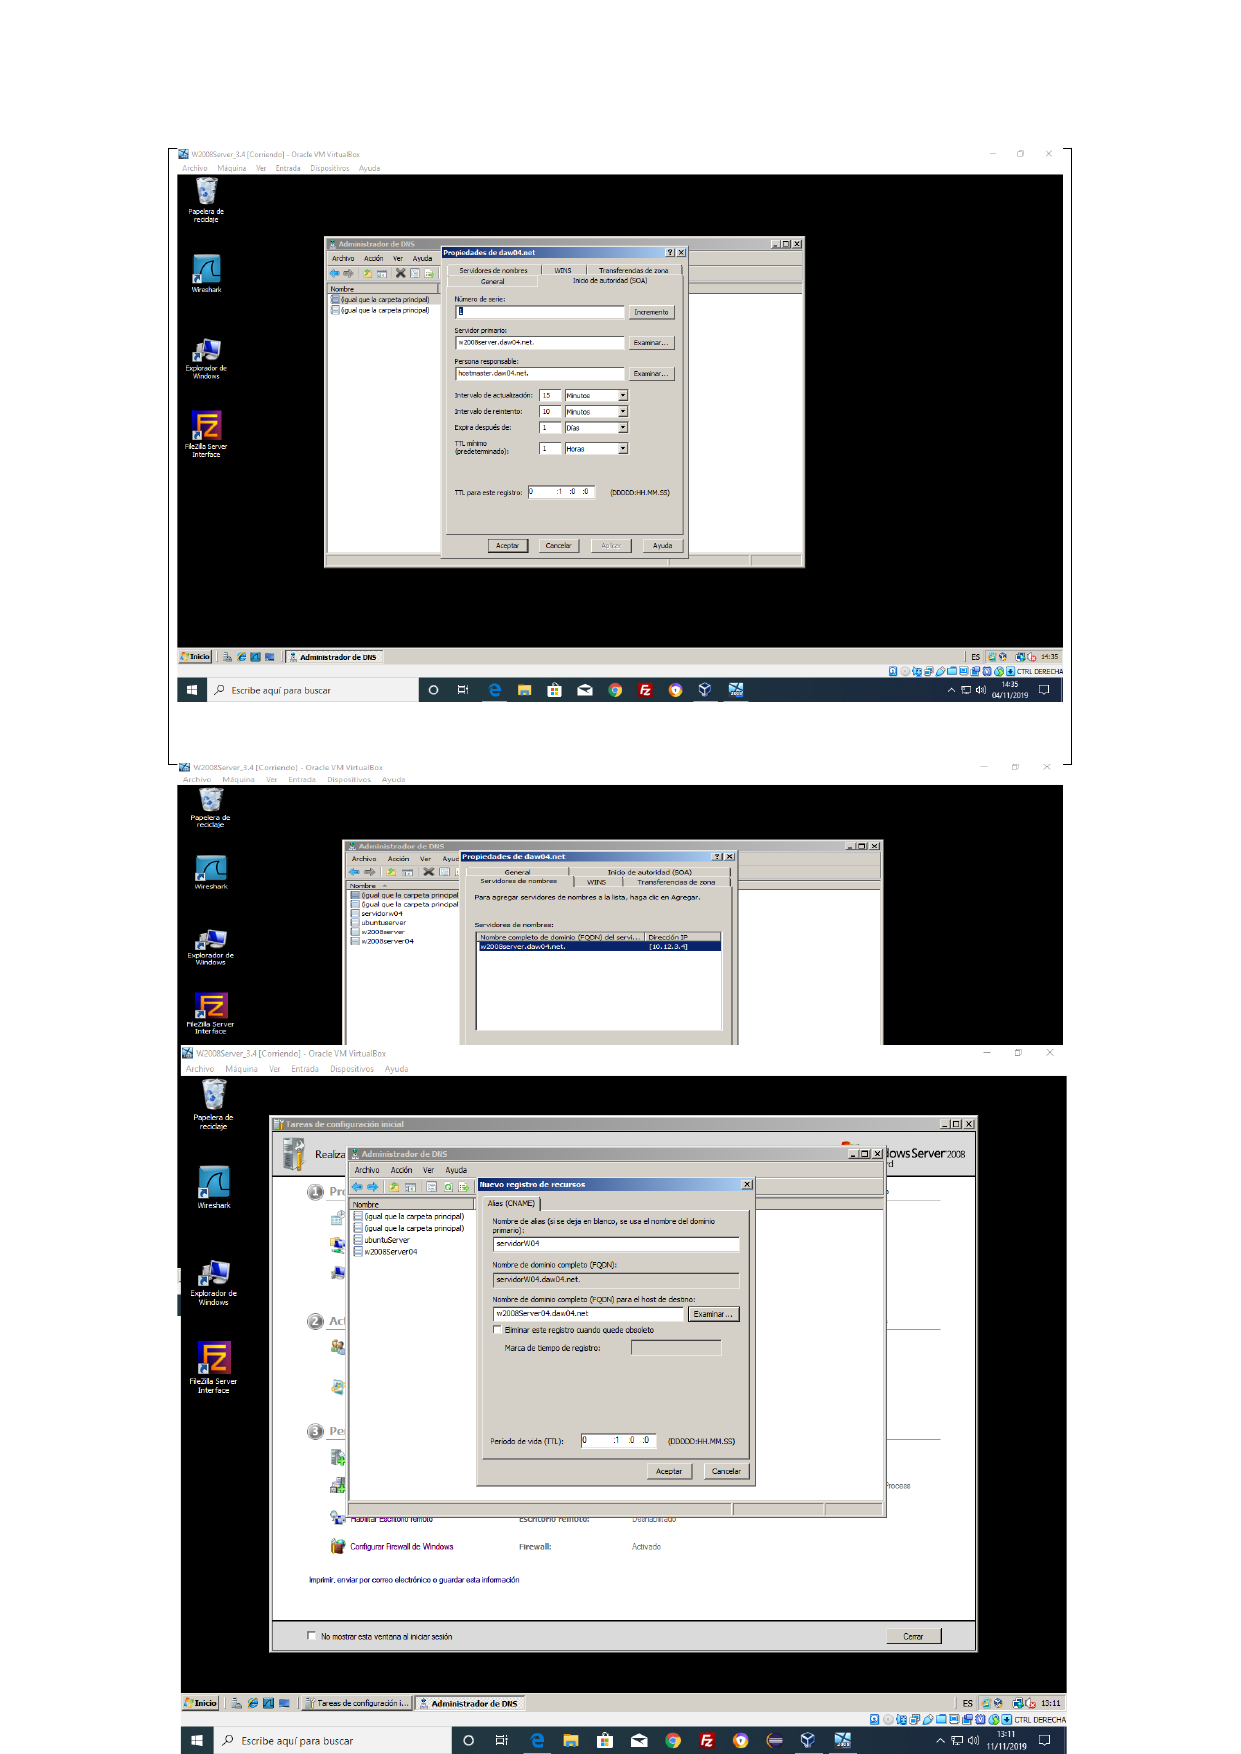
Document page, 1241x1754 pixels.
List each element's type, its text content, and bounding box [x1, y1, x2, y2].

picture [177, 147, 1063, 702]
text Pantallazos CNAME: [169, 758, 1071, 764]
picture [177, 761, 1067, 1754]
